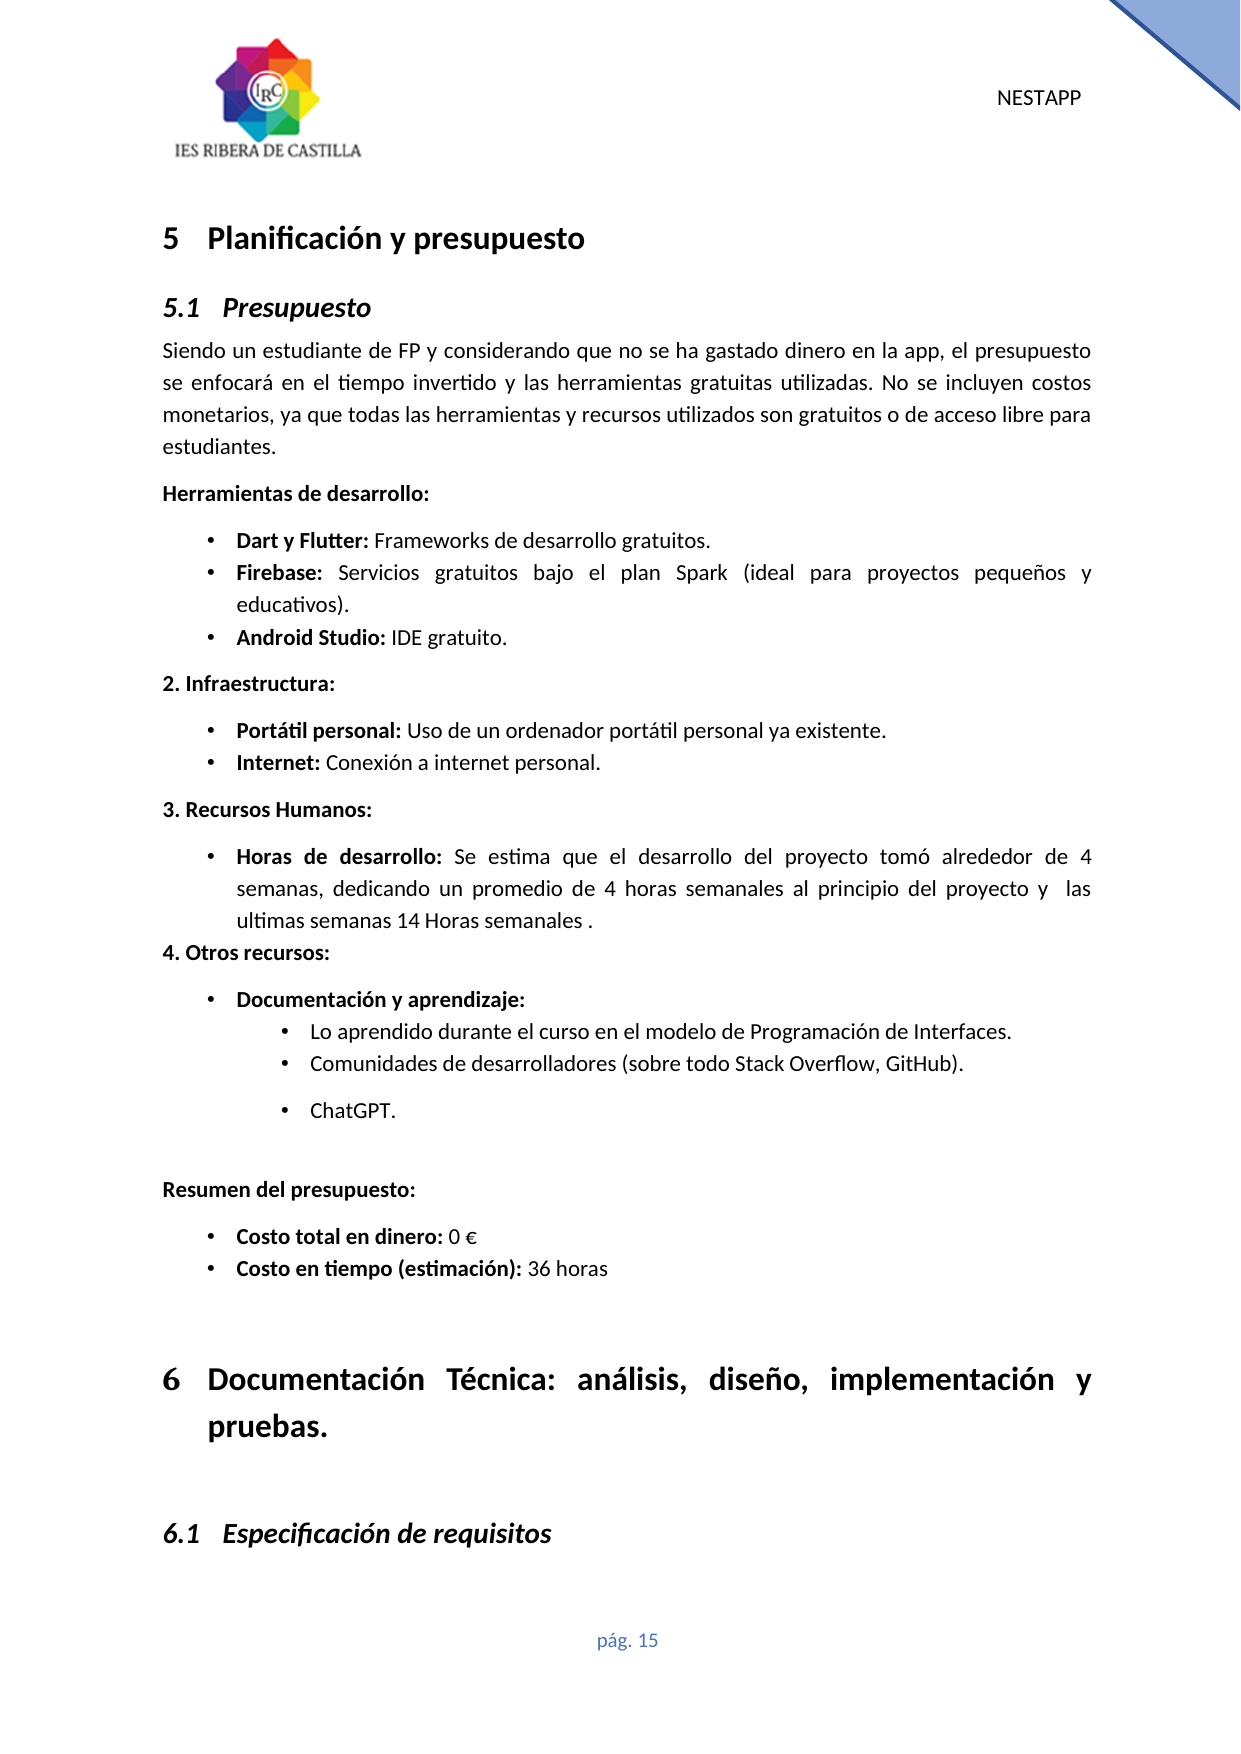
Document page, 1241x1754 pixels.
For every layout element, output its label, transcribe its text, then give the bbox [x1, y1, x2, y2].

list Portátil personal: Uso de un ordenador portátil personal ya existente. [207, 716, 1093, 744]
text Resumen del presupuesto: [162, 1175, 1093, 1203]
text 3. Recursos Humanos: [162, 795, 1093, 823]
text 2. Infraestructura: [162, 669, 1093, 697]
list ChatGPT. [281, 1096, 1093, 1157]
list Comunidades de desarrolladores (sobre todo Stack Overflow, GitHub). [281, 1049, 1093, 1078]
list Lo aprendido durante el curso en el modelo de Programación de Interfaces. [281, 1017, 1093, 1045]
subtitle Documentación Técnica: análisis, diseño, implementación y pruebas. [162, 1358, 1093, 1446]
list Horas de desarrollo: Se estima que el desarrollo del proyecto tomó alrededor de 4 semanas, dedicando un promedio de 4 horas semanales al principio del proyecto y las ultimas semanas 14 Horas semanales . [207, 842, 1093, 934]
picture [173, 29, 366, 164]
subtitle Especificación de requisitos [162, 1515, 1093, 1551]
subtitle Presupuesto [162, 289, 1093, 324]
list Firebase: Servicios gratuitos bajo el plan Spark (ideal para proyectos pequeños y educativos). [207, 558, 1093, 618]
text Siendo un estudiante de FP y considerando que no se ha gastado dinero en la app, el presupuesto se enfocará en el tiempo invertido y las herramientas gratuitas utilizadas. No se incluyen costos monetarios, ya que todas las herramientas y recursos utilizados son gratuitos o de acceso libre para estudiantes. [162, 336, 1093, 461]
list Costo total en dinero: 0 € [207, 1222, 1093, 1250]
text 4. Otros recursos: [162, 938, 1093, 966]
text Herramientas de desarrollo: [162, 479, 1093, 507]
list Dart y Flutter: Frameworks de desarrollo gratuitos. [207, 526, 1093, 554]
list Internet: Conexión a internet personal. [207, 748, 1093, 776]
subtitle Planificación y presupuesto [162, 217, 1093, 258]
list Documentación y aprendizaje: [207, 985, 1093, 1013]
list Costo en tiempo (estimación): 36 horas [207, 1254, 1093, 1282]
list Android Studio: IDE gratuito. [207, 623, 1093, 651]
